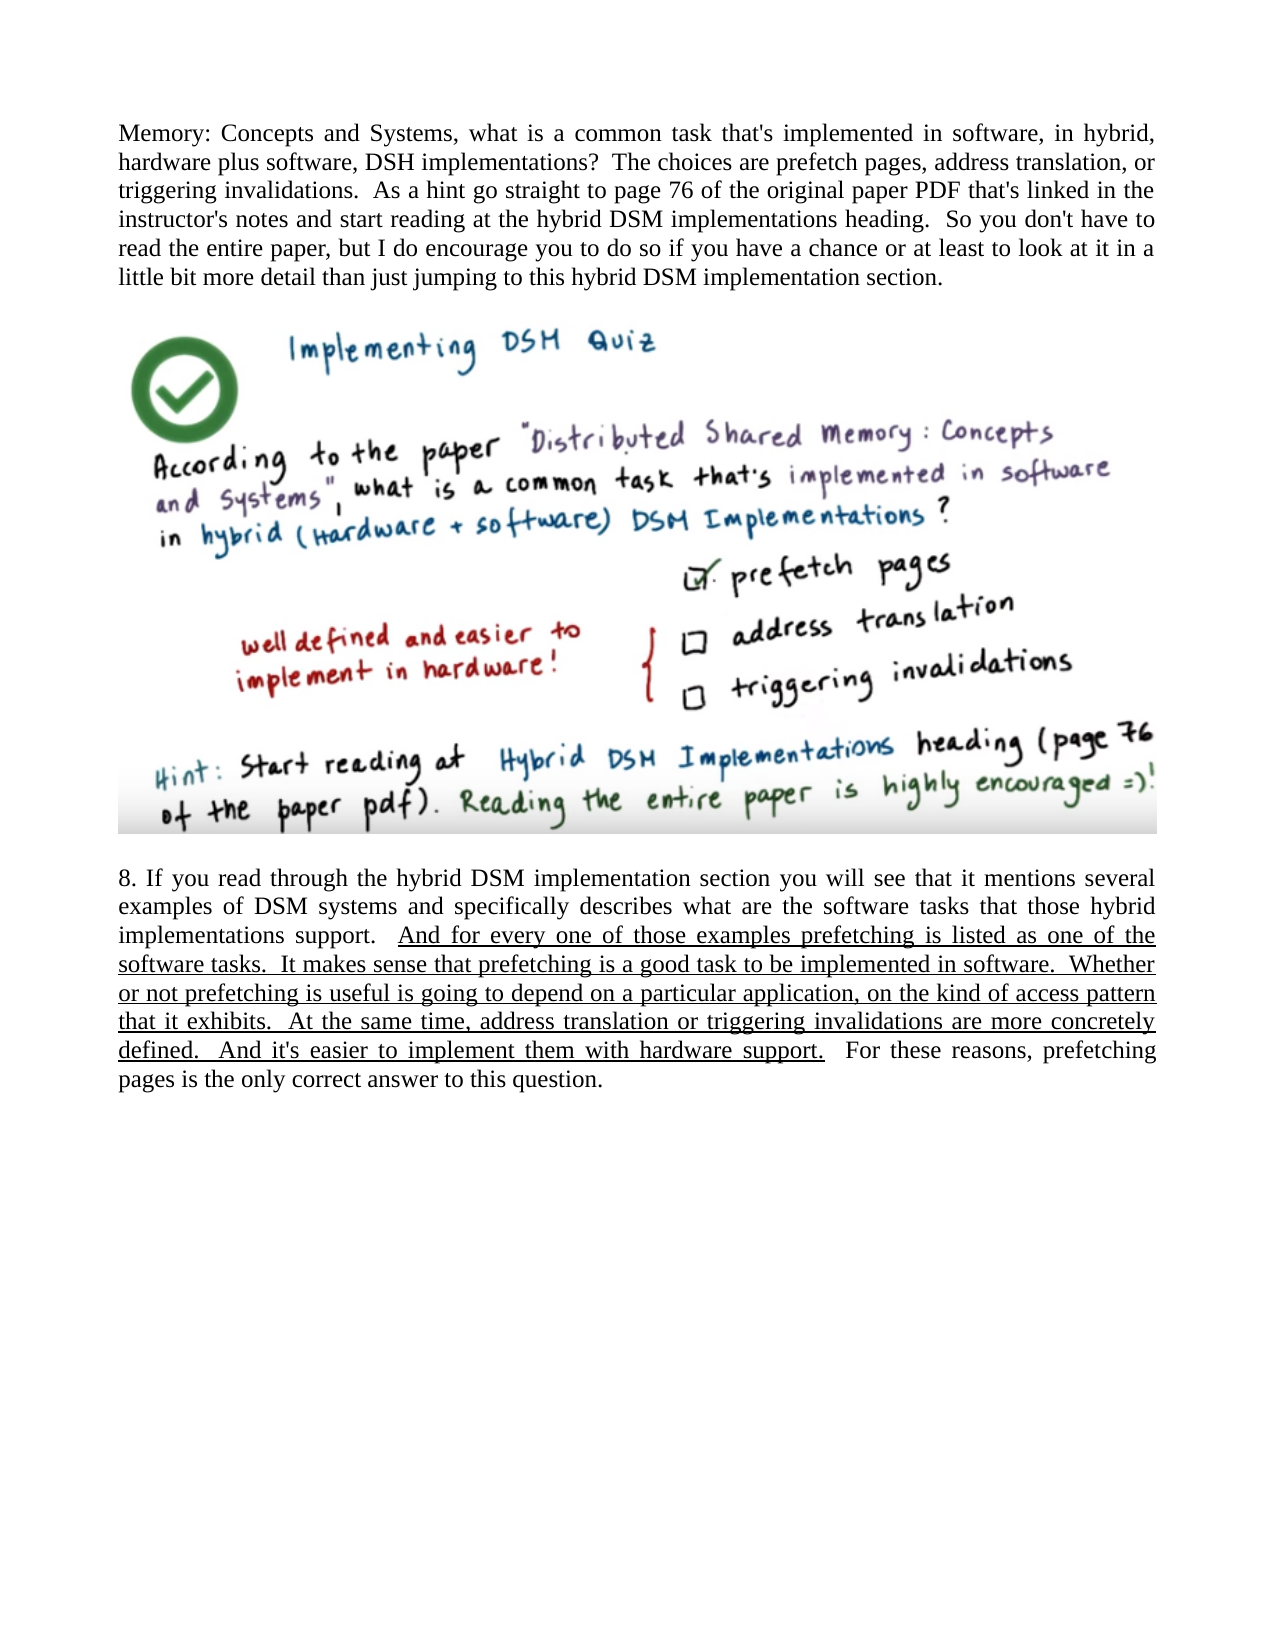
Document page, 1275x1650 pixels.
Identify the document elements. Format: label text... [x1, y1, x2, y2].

text that it exhibits. At the same time, address translation or triggering invalidations are more concretely defined. And it's easier to implement them with hardware support. For these reasons, prefetching pages is the only correct answer to this question. [118, 1004, 1157, 1093]
picture [118, 319, 1157, 834]
text 8. If you read through the hybrid DSM implementation section you will see that it mentions several examples of DSM systems and specifically describes what are the software tasks that those hybrid implementations support. And for every one of those examples prefetching is listed as one of the software tasks. It makes sense that prefetching is a good task to be implemented in software. Whether or not prefetching is useful is going to depend on a particular application, on the kind of access pattern [118, 863, 1157, 1003]
text Memory: Concepts and Systems, what is a common task that's implemented in software, in hybrid, hardware plus software, DSH implementations? The choices are prefetch pages, address translation, or triggering invalidations. As a hint go straight to page 76 of the original paper PDF that's linked in the instructor's notes and start reading at the hybrid DSM implementations heading. So you don't have to read the entire paper, but I do encourage you to do so if you have a chance or at least to look at it in a little bit more detail than just jumping to this hybrid DSM implementation section. [118, 118, 1157, 291]
